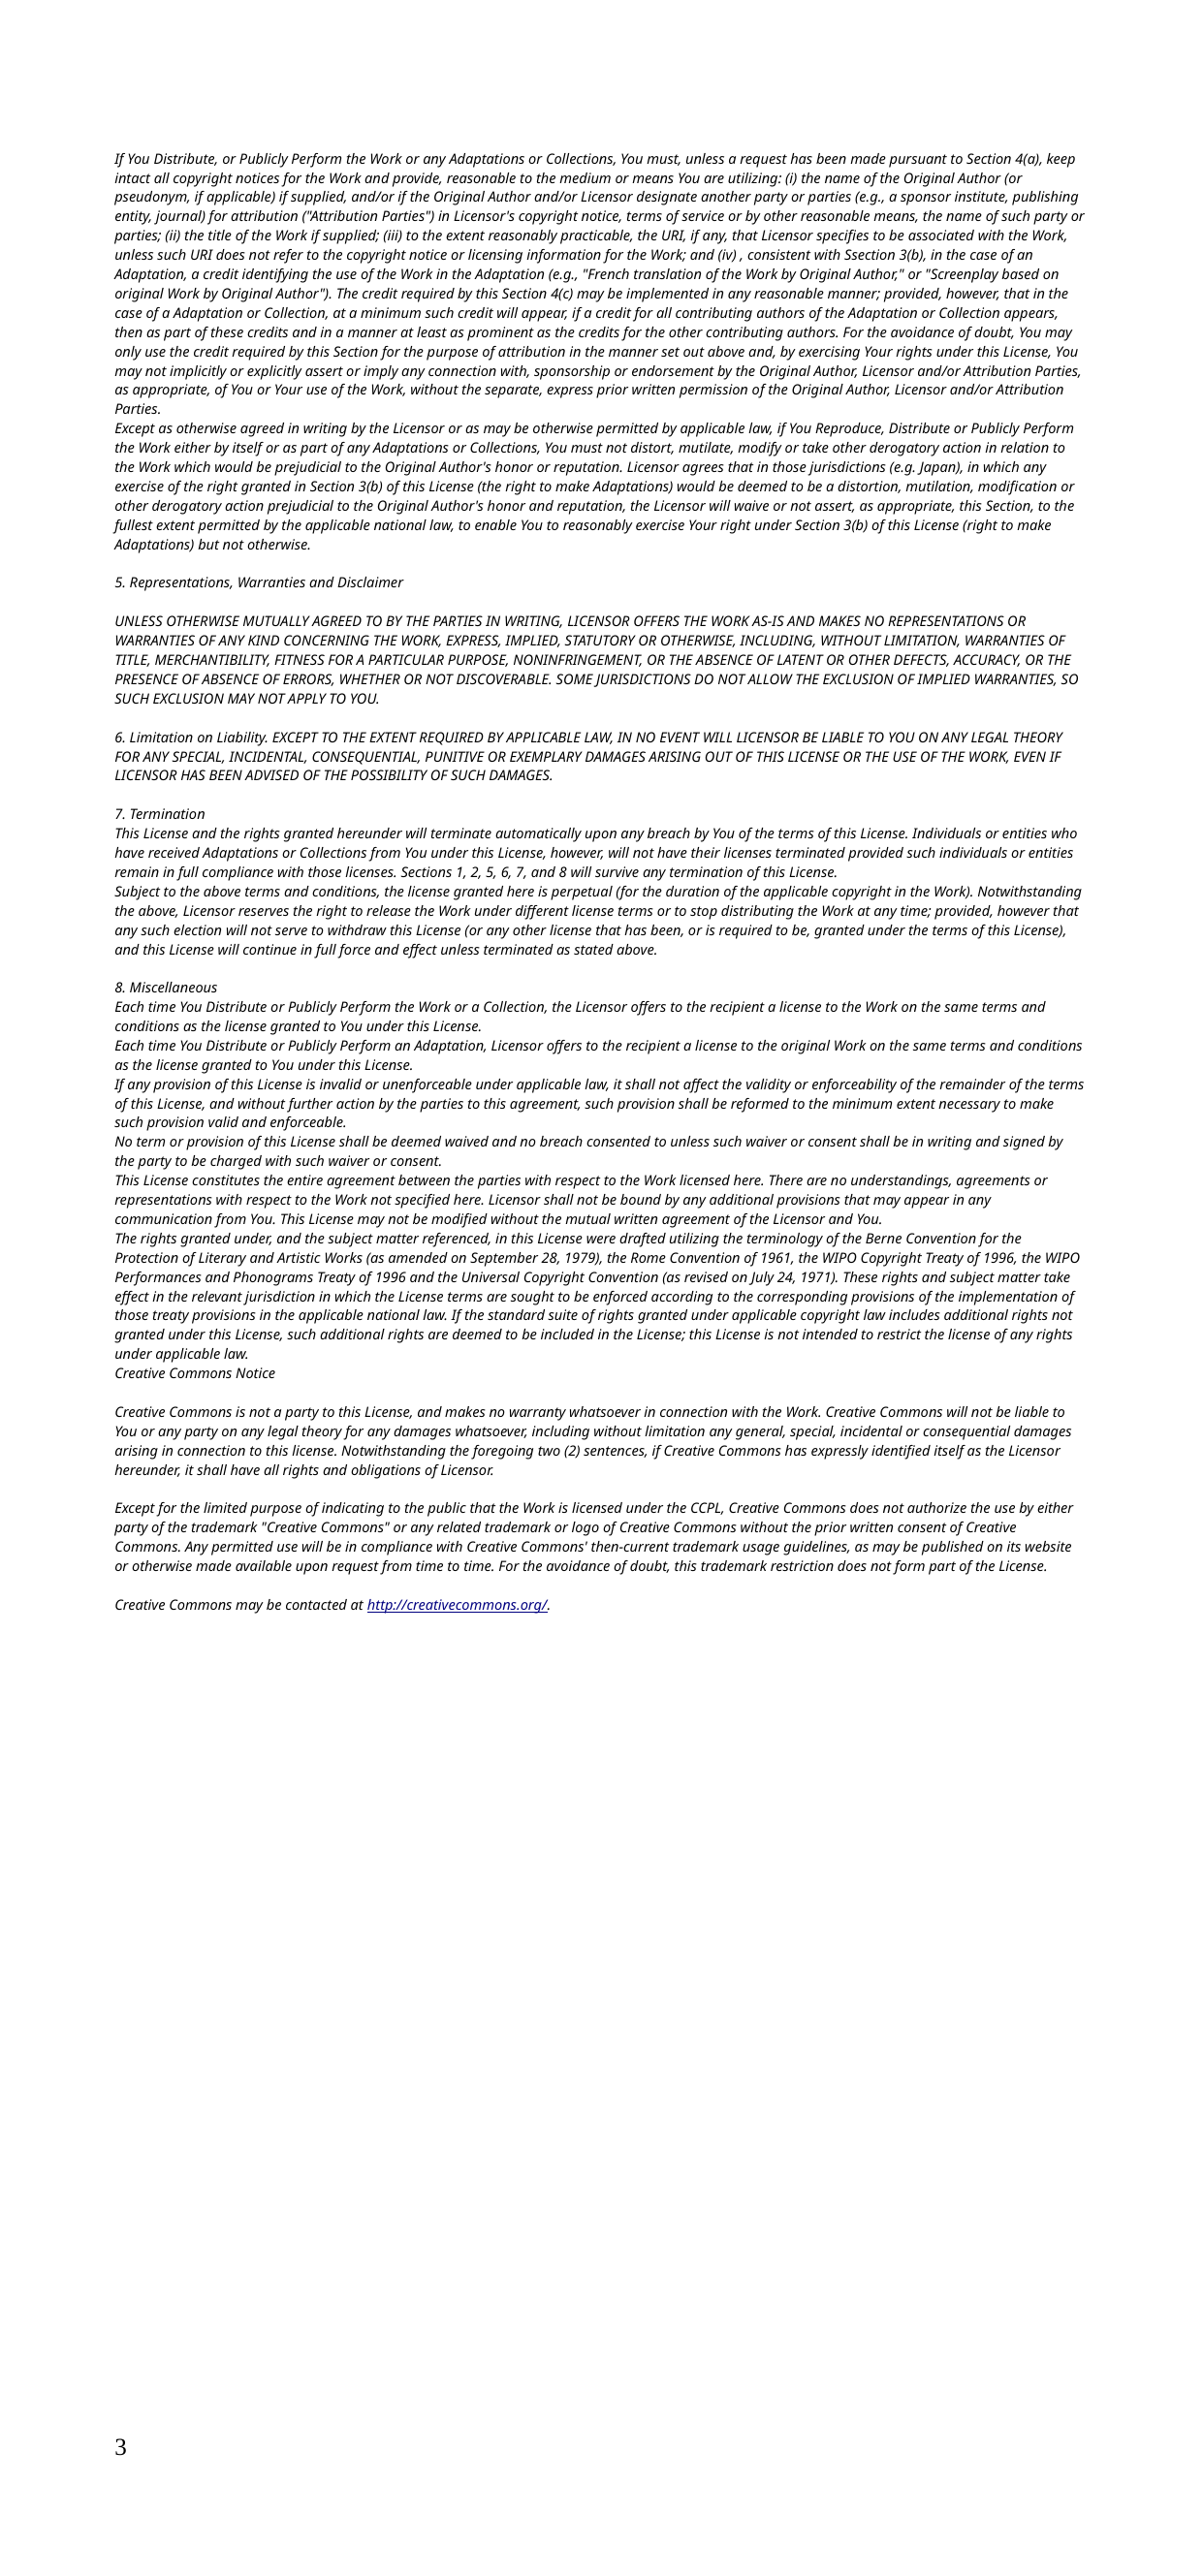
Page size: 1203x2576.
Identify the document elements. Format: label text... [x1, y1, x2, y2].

text This License and the rights granted hereunder will terminate automatically upon any breach by You of the terms of this License. Individuals or entities who have received Adaptations or Collections from You under this License, however, will not have their licenses terminated provided such individuals or entities remain in full compliance with those licenses. Sections 1, 2, 5, 6, 7, and 8 will survive any termination of this License. [114, 824, 1088, 881]
text Except as otherwise agreed in writing by the Licensor or as may be otherwise permitted by applicable law, if You Reproduce, Distribute or Publicly Perform the Work either by itself or as part of any Adaptations or Collections, You must not distort, mutilate, modify or take other derogatory action in relation to the Work which would be prejudicial to the Original Author's honor or reputation. Licensor agrees that in those jurisdictions (e.g. Japan), in which any exercise of the right granted in Section 3(b) of this License (the right to make Adaptations) would be deemed to be a distortion, mutilation, modification or other derogatory action prejudicial to the Original Author's honor and reputation, the Licensor will waive or not assert, as appropriate, this Section, to the fullest extent permitted by the applicable national law, to enable You to reasonably exercise Your right under Section 3(b) of this License (right to make Adaptations) but not otherwise. [114, 419, 1088, 553]
text Each time You Distribute or Publicly Perform an Adaptation, Licensor offers to the recipient a license to the original Work on the same terms and conditions as the license granted to You under this License. [114, 1036, 1088, 1074]
text Creative Commons Notice [114, 1364, 1088, 1383]
text Each time You Distribute or Publicly Perform the Work or a Collection, the Licensor offers to the recipient a license to the Work on the same terms and conditions as the license granted to You under this License. [114, 997, 1088, 1036]
text Except for the limited purpose of indicating to the public that the Work is licensed under the CCPL, Creative Commons does not authorize the use by either party of the trademark "Creative Commons" or any related trademark or logo of Creative Commons without the prior written consent of Creative Commons. Any permitted use will be in compliance with Creative Commons' then-current trademark usage guidelines, as may be published on its website or otherwise made available upon request from time to time. For the avoidance of doubt, this trademark restriction does not form part of the License. [114, 1498, 1088, 1576]
text Subject to the above terms and conditions, the license granted here is perpetual (for the duration of the applicable copyright in the Work). Notwithstanding the above, Licensor reserves the right to release the Work under different license terms or to stop distributing the Work at any time; provided, however that any such election will not serve to withdraw this License (or any other license that has been, or is required to be, granted under the terms of this License), and this License will continue in full force and effect unless terminated as stated above. [114, 881, 1088, 958]
text If any provision of this License is invalid or unenforceable under applicable law, it shall not affect the validity or enforceability of the remainder of the terms of this License, and without further action by the parties to this agreement, such provision shall be reformed to the minimum extent necessary to make such provision valid and enforceable. [114, 1074, 1088, 1132]
text 6. Limitation on Liability. EXCEPT TO THE EXTENT REQUIRED BY APPLICABLE LAW, IN NO EVENT WILL LICENSOR BE LIABLE TO YOU ON ANY LEGAL THEORY FOR ANY SPECIAL, INCIDENTAL, CONSEQUENTIAL, PUNITIVE OR EXEMPLARY DAMAGES ARISING OUT OF THIS LICENSE OR THE USE OF THE WORK, EVEN IF LICENSOR HAS BEEN ADVISED OF THE POSSIBILITY OF SUCH DAMAGES. [114, 727, 1088, 785]
text 8. Miscellaneous [114, 978, 1088, 997]
text Creative Commons is not a party to this License, and makes no warranty whatsoever in connection with the Work. Creative Commons will not be liable to You or any party on any legal theory for any damages whatsoever, including without limitation any general, special, incidental or consequential damages arising in connection to this license. Notwithstanding the foregoing two (2) sentences, if Creative Commons has expressly identified itself as the Licensor hereunder, it shall have all rights and obligations of Licensor. [114, 1402, 1088, 1479]
text No term or provision of this License shall be deemed waived and no breach consented to unless such waiver or consent shall be in writing and signed by the party to be charged with such waiver or consent. [114, 1132, 1088, 1171]
text If You Distribute, or Publicly Perform the Work or any Adaptations or Collections, You must, unless a request has been made pursuant to Section 4(a), keep intact all copyright notices for the Work and provide, reasonable to the medium or means You are utilizing: (i) the name of the Original Author (or pseudonym, if applicable) if supplied, and/or if the Original Author and/or Licensor designate another party or parties (e.g., a sponsor institute, publishing entity, journal) for attribution ("Attribution Parties") in Licensor's copyright notice, terms of service or by other reasonable means, the name of such party or parties; (ii) the title of the Work if supplied; (iii) to the extent reasonably practicable, the URI, if any, that Licensor specifies to be associated with the Work, unless such URI does not refer to the copyright notice or licensing information for the Work; and (iv) , consistent with Ssection 3(b), in the case of an Adaptation, a credit identifying the use of the Work in the Adaptation (e.g., "French translation of the Work by Original Author," or "Screenplay based on original Work by Original Author"). The credit required by this Section 4(c) may be implemented in any reasonable manner; provided, however, that in the case of a Adaptation or Collection, at a minimum such credit will appear, if a credit for all contributing authors of the Adaptation or Collection appears, then as part of these credits and in a manner at least as prominent as the credits for the other contributing authors. For the avoidance of doubt, You may only use the credit required by this Section for the purpose of attribution in the manner set out above and, by exercising Your rights under this License, You may not implicitly or explicitly assert or imply any connection with, sponsorship or endorsement by the Original Author, Licensor and/or Attribution Parties, as appropriate, of You or Your use of the Work, without the separate, express prior written permission of the Original Author, Licensor and/or Attribution Parties. [114, 148, 1088, 419]
text 5. Representations, Warranties and Disclaimer [114, 573, 1088, 592]
text UNLESS OTHERWISE MUTUALLY AGREED TO BY THE PARTIES IN WRITING, LICENSOR OFFERS THE WORK AS-IS AND MAKES NO REPRESENTATIONS OR WARRANTIES OF ANY KIND CONCERNING THE WORK, EXPRESS, IMPLIED, STATUTORY OR OTHERWISE, INCLUDING, WITHOUT LIMITATION, WARRANTIES OF TITLE, MERCHANTIBILITY, FITNESS FOR A PARTICULAR PURPOSE, NONINFRINGEMENT, OR THE ABSENCE OF LATENT OR OTHER DEFECTS, ACCURACY, OR THE PRESENCE OF ABSENCE OF ERRORS, WHETHER OR NOT DISCOVERABLE. SOME JURISDICTIONS DO NOT ALLOW THE EXCLUSION OF IMPLIED WARRANTIES, SO SUCH EXCLUSION MAY NOT APPLY TO YOU. [114, 612, 1088, 708]
text This License constitutes the entire agreement between the parties with respect to the Work licensed here. There are no understandings, agreements or representations with respect to the Work not specified here. Licensor shall not be bound by any additional provisions that may appear in any communication from You. This License may not be modified without the mutual written agreement of the Licensor and You. [114, 1171, 1088, 1229]
text 7. Termination [114, 804, 1088, 824]
text The rights granted under, and the subject matter referenced, in this License were drafted utilizing the terminology of the Berne Convention for the Protection of Literary and Artistic Works (as amended on September 28, 1979), the Rome Convention of 1961, the WIPO Copyright Treaty of 1996, the WIPO Performances and Phonograms Treaty of 1996 and the Universal Copyright Convention (as revised on July 24, 1971). These rights and subject matter take effect in the relevant jurisdiction in which the License terms are sought to be enforced according to the corresponding provisions of the implementation of those treaty provisions in the applicable national law. If the standard suite of rights granted under applicable copyright law includes additional rights not granted under this License, such additional rights are deemed to be included in the License; this License is not intended to restrict the license of any rights under applicable law. [114, 1229, 1088, 1364]
text Creative Commons may be contacted at http://creativecommons.org/. [114, 1595, 1088, 1615]
